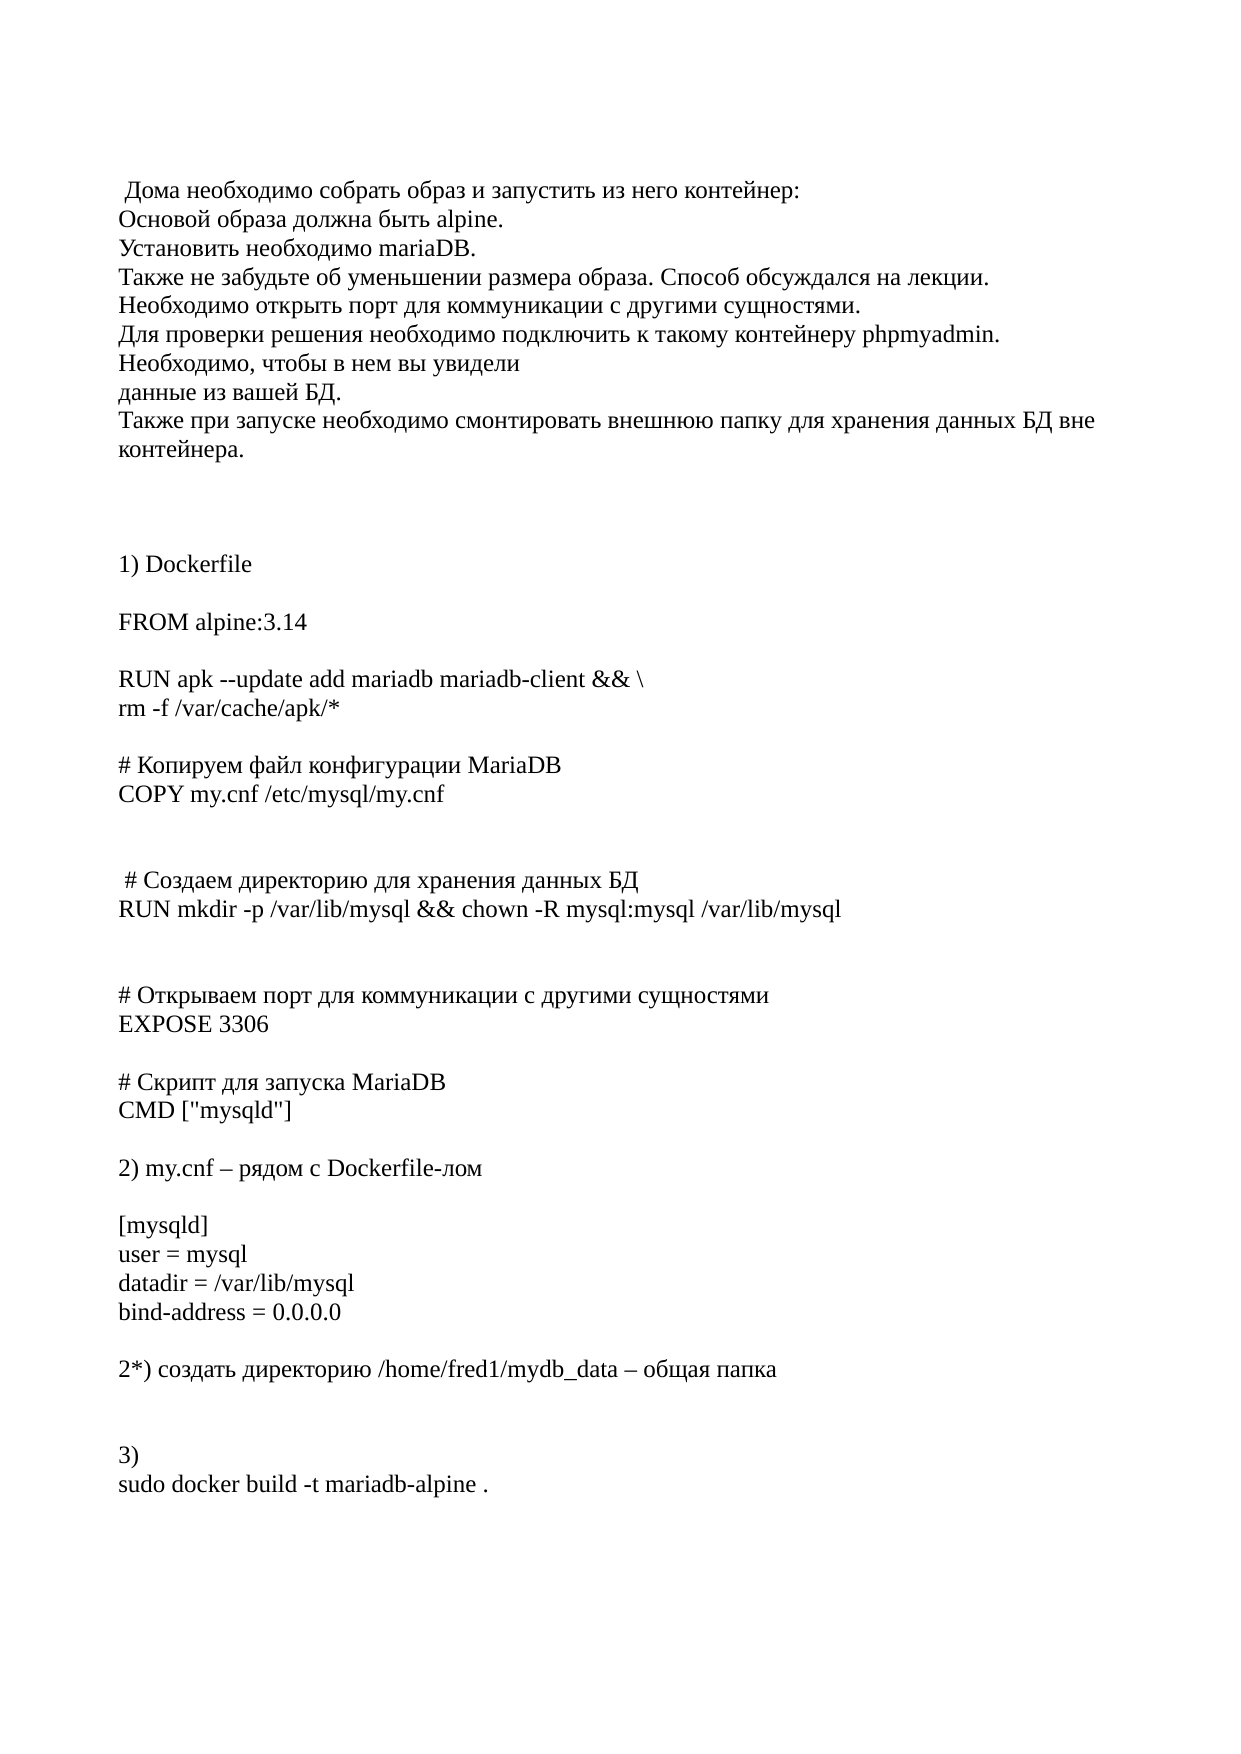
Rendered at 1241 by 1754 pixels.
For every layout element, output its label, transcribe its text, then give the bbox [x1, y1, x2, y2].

text # Скрипт для запуска MariaDB [118, 1067, 1122, 1096]
text # Открываем порт для коммуникации с другими сущностями [118, 981, 1122, 1009]
text rm -f /var/cache/apk/* [118, 693, 1122, 722]
text COPY my.cnf /etc/mysql/my.cnf [118, 779, 1122, 808]
text Установить необходимо mariaDB. [118, 233, 1122, 262]
text 2) my.cnf – рядом с Dockerfile-лом [118, 1153, 1122, 1182]
text Основой образа должна быть alpine. [118, 204, 1122, 233]
text 2*) создать директорию /home/fred1/mydb_data – общая папка [118, 1354, 1122, 1383]
text Также при запуске необходимо смонтировать внешнюю папку для хранения данных БД вне контейнера. [118, 406, 1122, 463]
text 3) [118, 1441, 1122, 1469]
text Для проверки решения необходимо подключить к такому контейнеру phpmyadmin. Необходимо, чтобы в нем вы увидели [118, 319, 1122, 377]
text user = mysql [118, 1239, 1122, 1268]
text RUN apk --update add mariadb mariadb-client && \ [118, 664, 1122, 693]
text CMD ["mysqld"] [118, 1096, 1122, 1124]
text Необходимо открыть порт для коммуникации с другими сущностями. [118, 291, 1122, 319]
text данные из вашей БД. [118, 377, 1122, 406]
text 1) Dockerfile [118, 549, 1122, 578]
text RUN mkdir -p /var/lib/mysql && chown -R mysql:mysql /var/lib/mysql [118, 894, 1122, 923]
text bind-address = 0.0.0.0 [118, 1297, 1122, 1326]
text EXPOSE 3306 [118, 1009, 1122, 1038]
text datadir = /var/lib/mysql [118, 1268, 1122, 1297]
text FROM alpine:3.14 [118, 607, 1122, 636]
text Дома необходимо собрать образ и запустить из него контейнер: [118, 176, 1122, 204]
text sudo docker build -t mariadb-alpine . [118, 1469, 1122, 1498]
text # Копируем файл конфигурации MariaDB [118, 751, 1122, 779]
text # Создаем директорию для хранения данных БД [118, 866, 1122, 894]
text [mysqld] [118, 1211, 1122, 1239]
text Также не забудьте об уменьшении размера образа. Способ обсуждался на лекции. [118, 262, 1122, 291]
